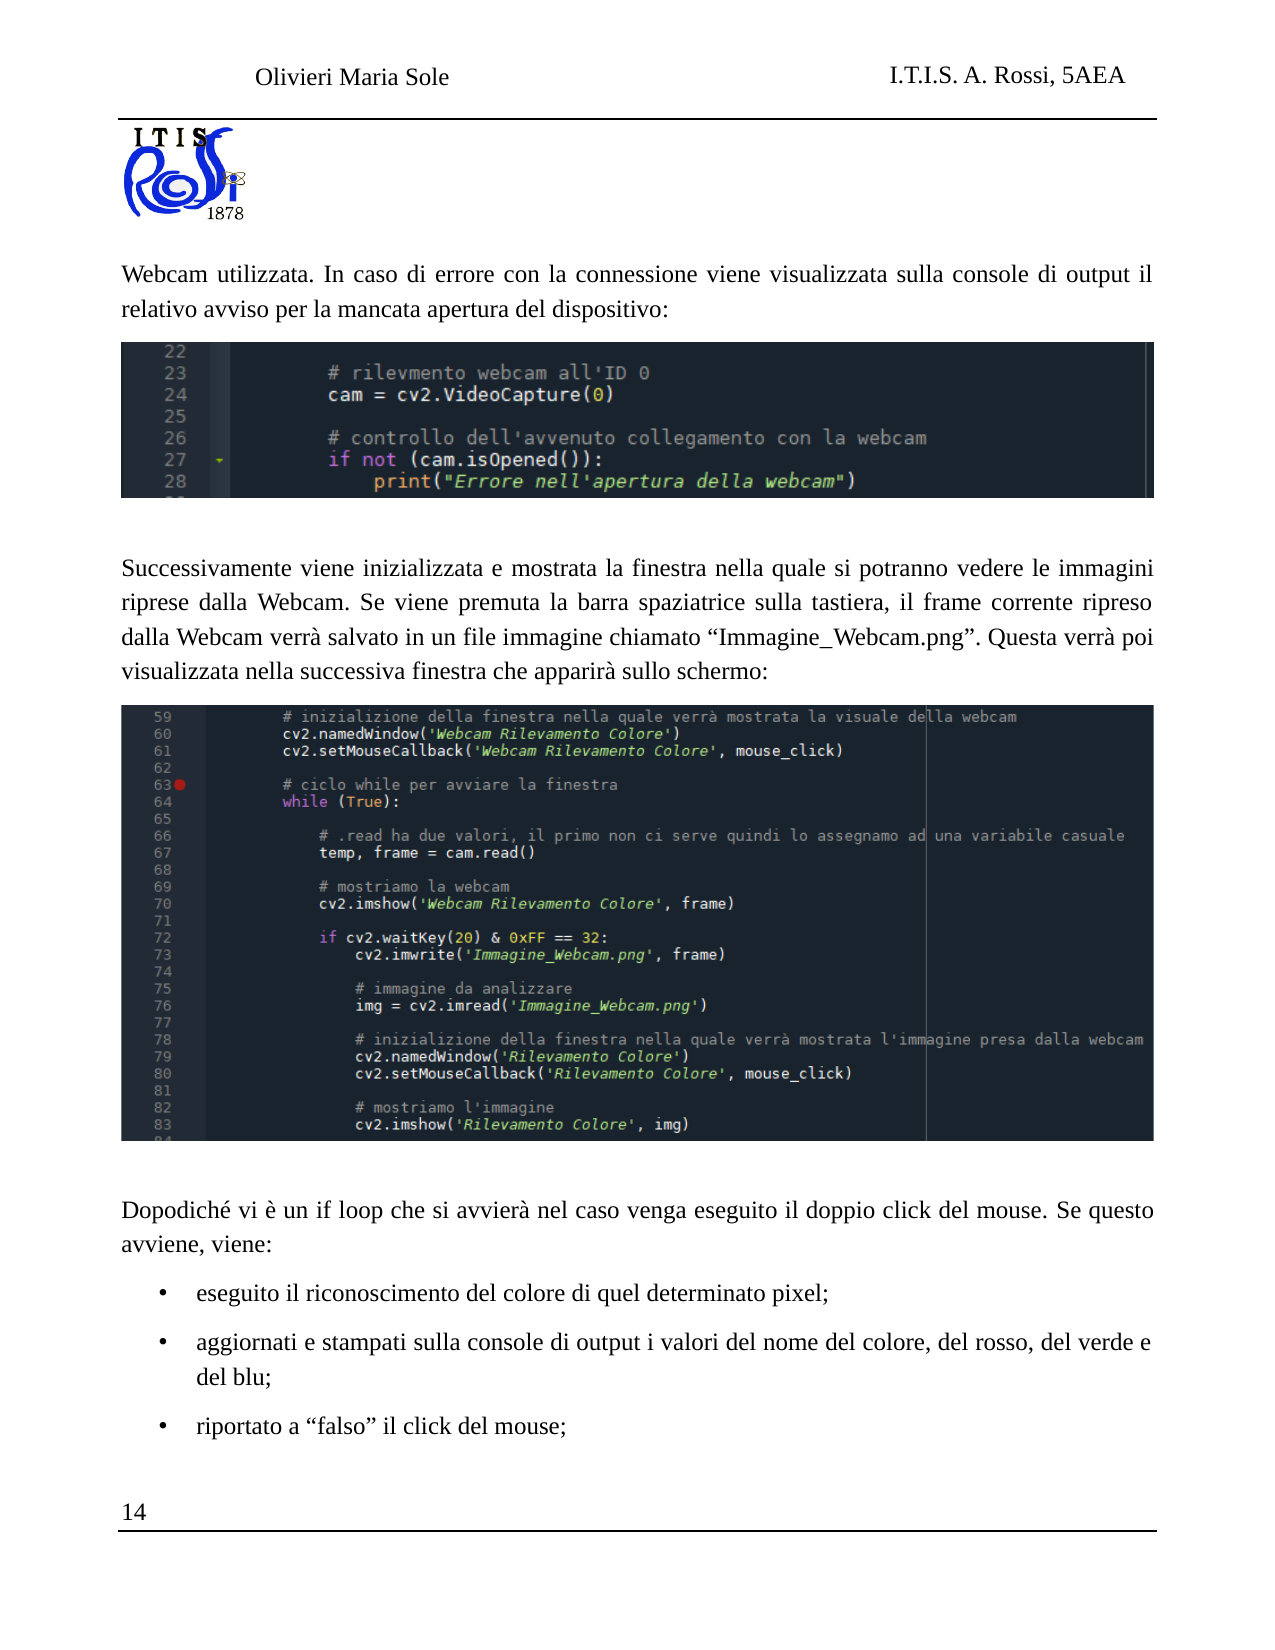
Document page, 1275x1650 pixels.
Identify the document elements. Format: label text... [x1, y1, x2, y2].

list aggiornati e stampati sulla console di output i valori del nome del colore, del rosso, del verde e del blu; [158, 1327, 1154, 1391]
picture [121, 123, 249, 225]
list eseguito il riconoscimento del colore di quel determinato pixel; [158, 1278, 1154, 1307]
text Webcam utilizzata. In caso di errore con la connessione viene visualizzata sulla console di output il relativo avviso per la mancata apertura del dispositivo: [121, 259, 1154, 322]
text Dopodiché vi è un if loop che si avvierà nel caso venga eseguito il doppio click del mouse. Se questo avviene, viene: [121, 1195, 1154, 1258]
list riportato a “falso” il click del mouse; [158, 1411, 1154, 1440]
text Successivamente viene inizializzata e mostrata la finestra nella quale si potranno vedere le immagini riprese dalla Webcam. Se viene premuta la barra spaziatrice sulla tastiera, il frame corrente ripreso dalla Webcam verrà salvato in un file immagine chiamato “Immagine_Webcam.png”. Questa verrà poi visualizzata nella successiva finestra che apparirà sullo schermo: [121, 553, 1154, 685]
picture [121, 705, 1154, 1141]
picture [121, 342, 1154, 498]
